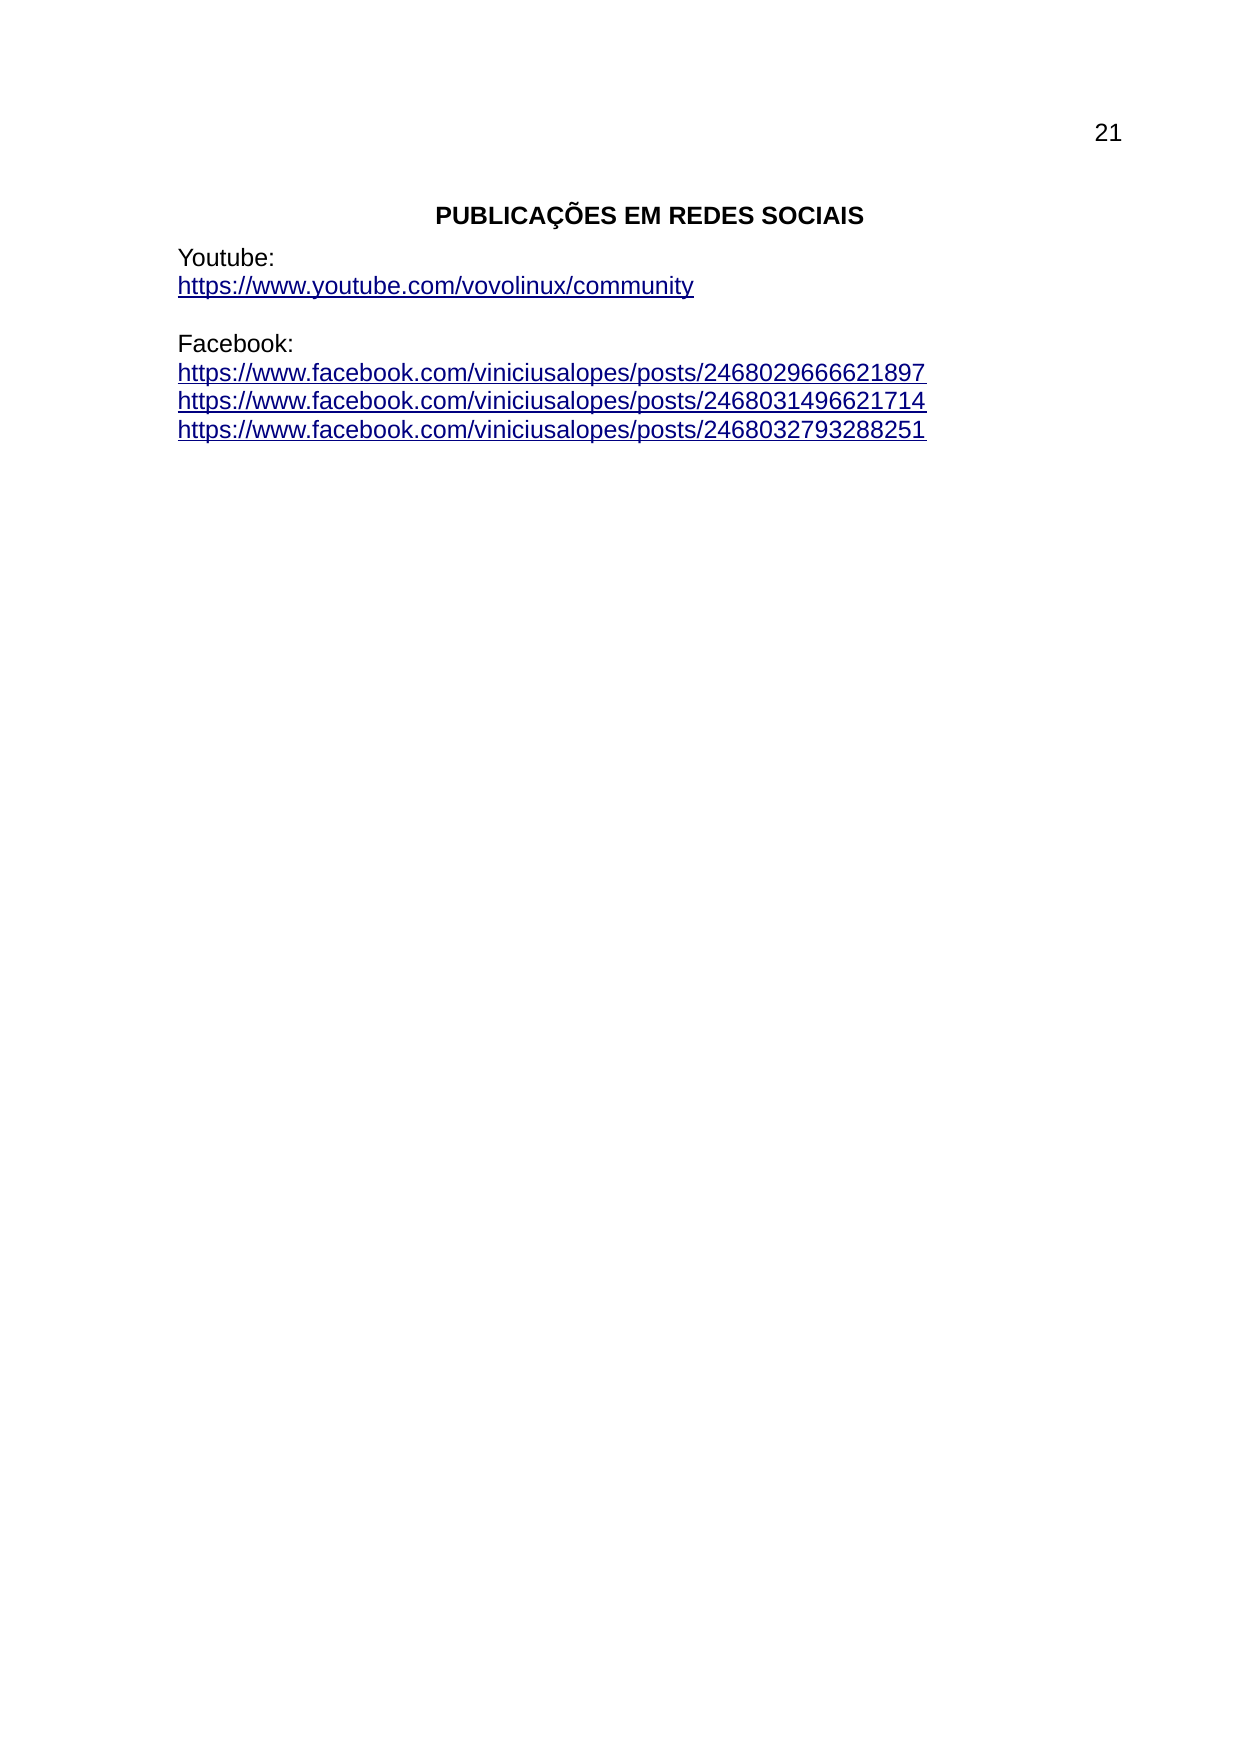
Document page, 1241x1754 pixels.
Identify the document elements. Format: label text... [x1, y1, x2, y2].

text Facebook: [177, 329, 1122, 358]
subtitle PUBLICAÇÕES EM REDES SOCIAIS [177, 201, 1122, 230]
text https://www.facebook.com/viniciusalopes/posts/2468031496621714 [177, 386, 1122, 415]
text https://www.facebook.com/viniciusalopes/posts/2468029666621897 [177, 358, 1122, 386]
text Youtube: [177, 243, 1122, 271]
text https://www.facebook.com/viniciusalopes/posts/2468032793288251 [177, 415, 1122, 444]
text https://www.youtube.com/vovolinux/community [177, 271, 1122, 300]
